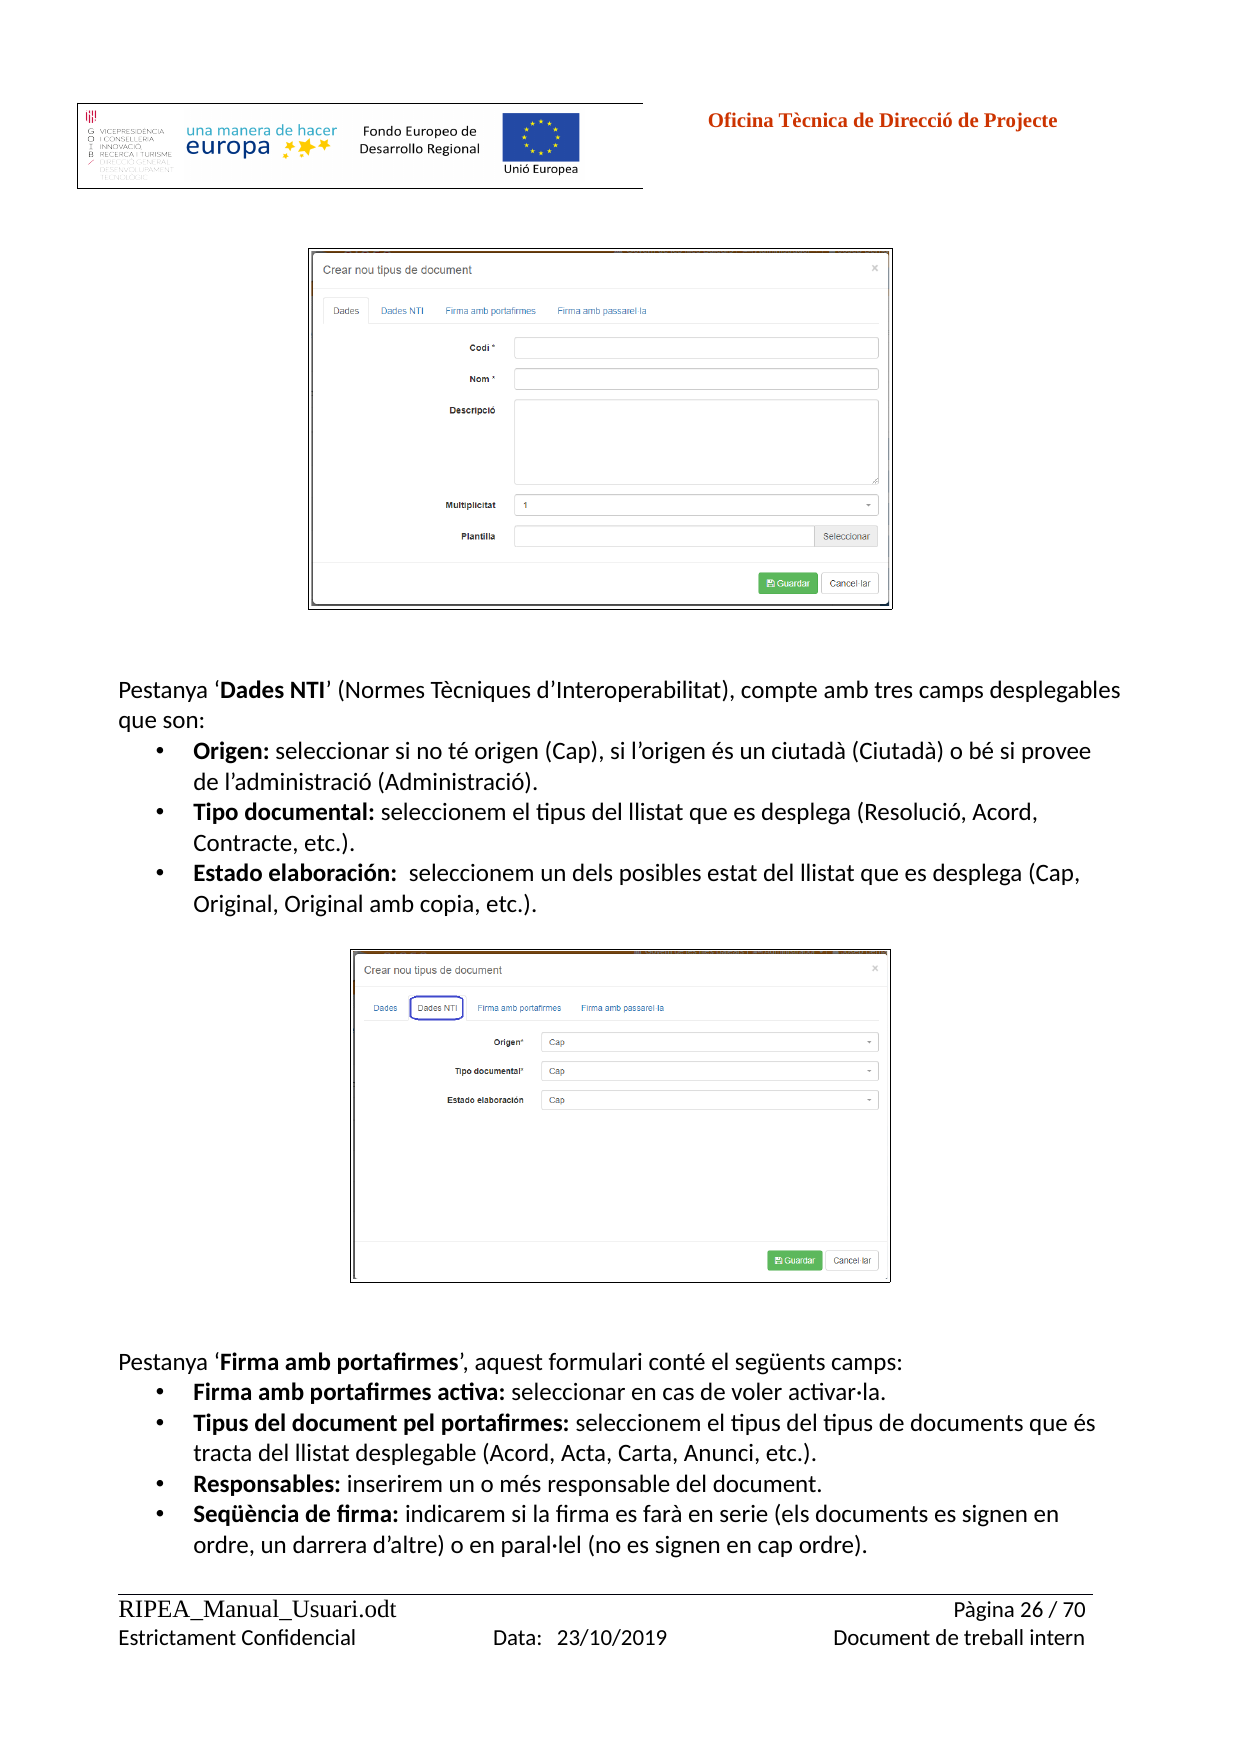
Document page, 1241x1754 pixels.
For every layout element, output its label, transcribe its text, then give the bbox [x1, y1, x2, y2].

text Pestanya ‘Dades NTI’ (Normes Tècniques d’Interoperabilitat), compte amb tres camps desplegables que son: [118, 674, 1122, 735]
list Tipus del document pel portafirmes: seleccionem el tipus del tipus de documents que és tracta del llistat desplegable (Acord, Acta, Carta, Anunci, etc.). [156, 1407, 1122, 1468]
list Firma amb portafirmes activa: seleccionar en cas de voler activar·la. [156, 1376, 1122, 1407]
picture [311, 251, 890, 606]
text Pestanya ‘Firma amb portafirmes’, aquest formulari conté el següents camps: [118, 1346, 1122, 1376]
picture [353, 951, 888, 1279]
picture [184, 108, 585, 182]
list Responsables: inserirem un o més responsable del document. [156, 1468, 1122, 1498]
list Tipo documental: seleccionem el tipus del llistat que es desplega (Resolució, Acord, Contracte, etc.). [156, 796, 1122, 857]
list Seqüència de firma: indicarem si la firma es farà en serie (els documents es signen en ordre, un darrera d’altre) o en paral·lel (no es signen en cap ordre). [156, 1498, 1122, 1559]
list Estado elaboración: seleccionem un dels posibles estat del llistat que es desplega (Cap, Original, Original amb copia, etc.). [156, 857, 1122, 918]
list Origen: seleccionar si no té origen (Cap), si l’origen és un ciutadà (Ciutadà) o bé si provee de l’administració (Administració). [156, 735, 1122, 796]
picture [82, 108, 178, 182]
